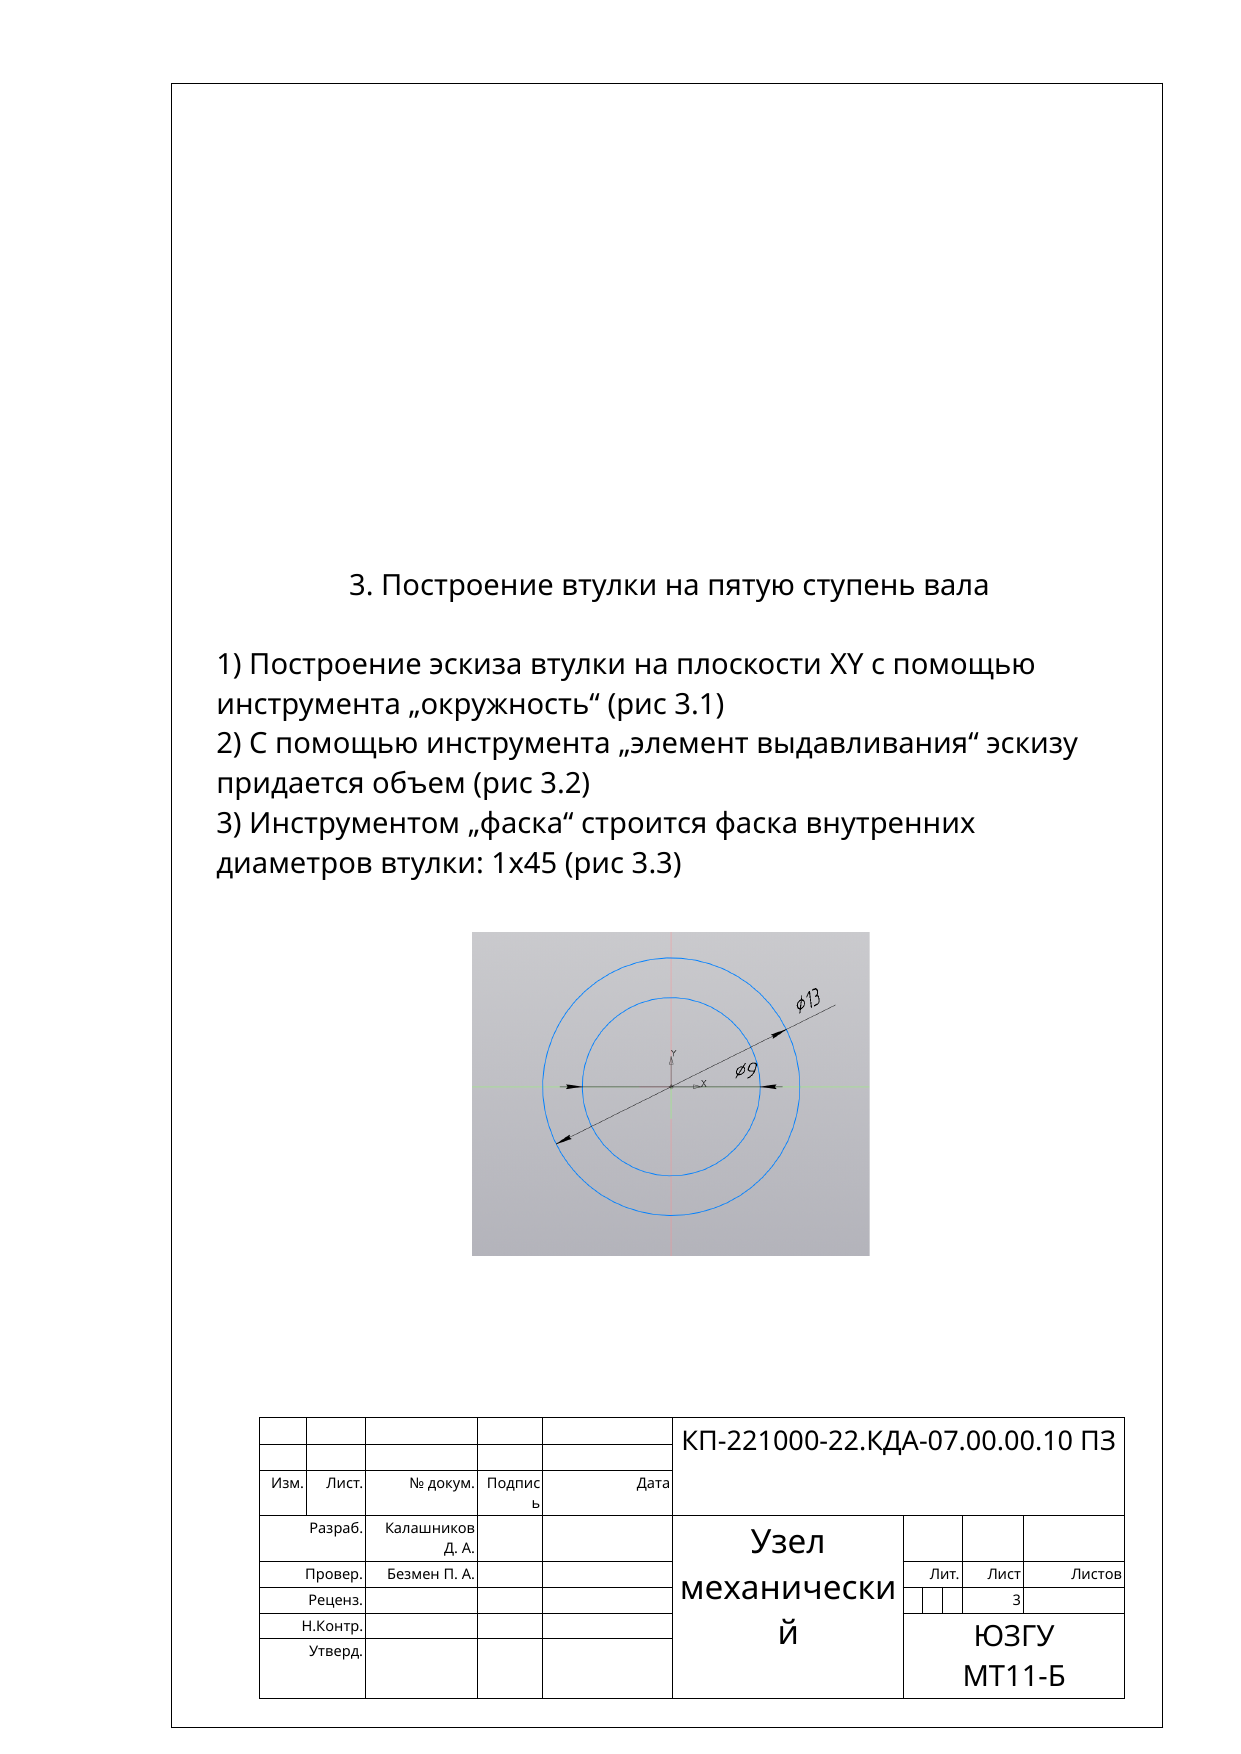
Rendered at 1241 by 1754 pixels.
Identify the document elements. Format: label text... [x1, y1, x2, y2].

text 2) С помощью инструмента „элемент выдавливания“ эскизу придается объем (рис 3.2) [216, 723, 1123, 802]
picture [472, 932, 870, 1256]
text 3) Инструментом „фаска“ строится фаска внутренних диаметров втулки: 1x45 (рис 3.3) [216, 802, 1123, 882]
text 3. Построение втулки на пятую ступень вала [216, 564, 1123, 604]
text 1) Построение эскиза втулки на плоскости XY с помощью инструмента „окружность“ (рис 3.1) [216, 643, 1123, 723]
